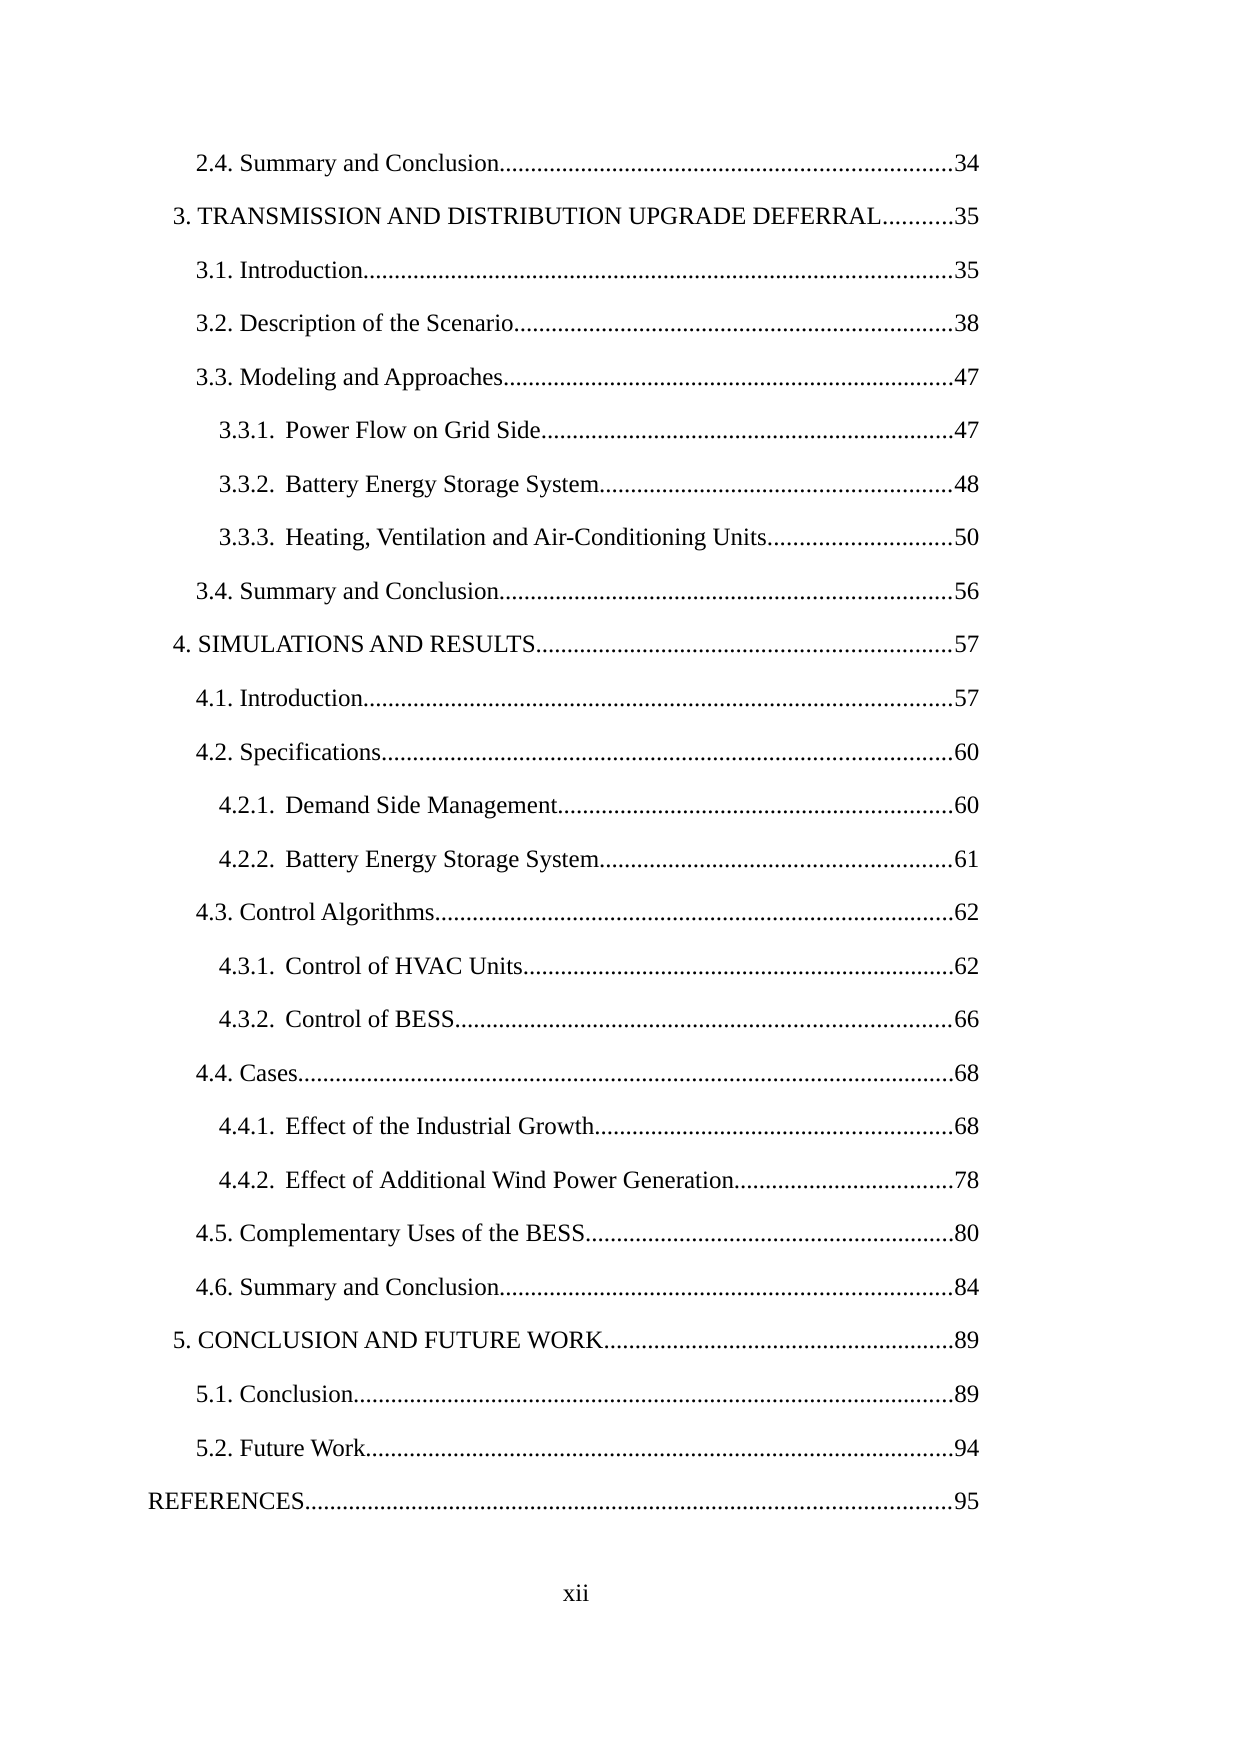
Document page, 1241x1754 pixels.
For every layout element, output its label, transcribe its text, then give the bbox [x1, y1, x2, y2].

text 4.2.2. Battery Energy Storage System 61 [193, 844, 1004, 872]
text 4.5. Complementary Uses of the BESS 80 [171, 1218, 1004, 1247]
text 3.4. Summary and Conclusion 56 [171, 576, 1004, 605]
text 4.2. Specifications 60 [171, 737, 1004, 765]
text 3.1. Introduction 35 [171, 255, 1004, 283]
text 4.3.2. Control of BESS 66 [193, 1004, 1004, 1033]
text 2.4. Summary and Conclusion 34 [171, 148, 1004, 176]
text 5.1. Conclusion 89 [171, 1379, 1004, 1408]
text 3. TRANSMISSION AND DISTRIBUTION UPGRADE DEFERRAL 35 [148, 201, 1004, 230]
text 5.2. Future Work 94 [171, 1433, 1004, 1461]
text 5. CONCLUSION AND FUTURE WORK 89 [148, 1326, 1004, 1354]
text 4.3.1. Control of HVAC Units 62 [193, 951, 1004, 979]
text 4.1. Introduction 57 [171, 683, 1004, 712]
text 4.4.2. Effect of Additional Wind Power Generation 78 [193, 1165, 1004, 1194]
text 4.4. Cases 68 [171, 1058, 1004, 1087]
text 3.3.2. Battery Energy Storage System 48 [193, 469, 1004, 498]
text 4.2.1. Demand Side Management 60 [193, 790, 1004, 819]
text REFERENCES 95 [148, 1486, 1004, 1515]
text 3.3.3. Heating, Ventilation and Air-Conditioning Units 50 [193, 522, 1004, 551]
text 4.3. Control Algorithms 62 [171, 897, 1004, 926]
text 4. SIMULATIONS AND RESULTS 57 [148, 629, 1004, 658]
text 4.4.1. Effect of the Industrial Growth 68 [193, 1111, 1004, 1140]
text 3.2. Description of the Scenario 38 [171, 308, 1004, 337]
text 3.3.1. Power Flow on Grid Side 47 [193, 415, 1004, 444]
text 4.6. Summary and Conclusion 84 [171, 1272, 1004, 1301]
text 3.3. Modeling and Approaches 47 [171, 362, 1004, 391]
